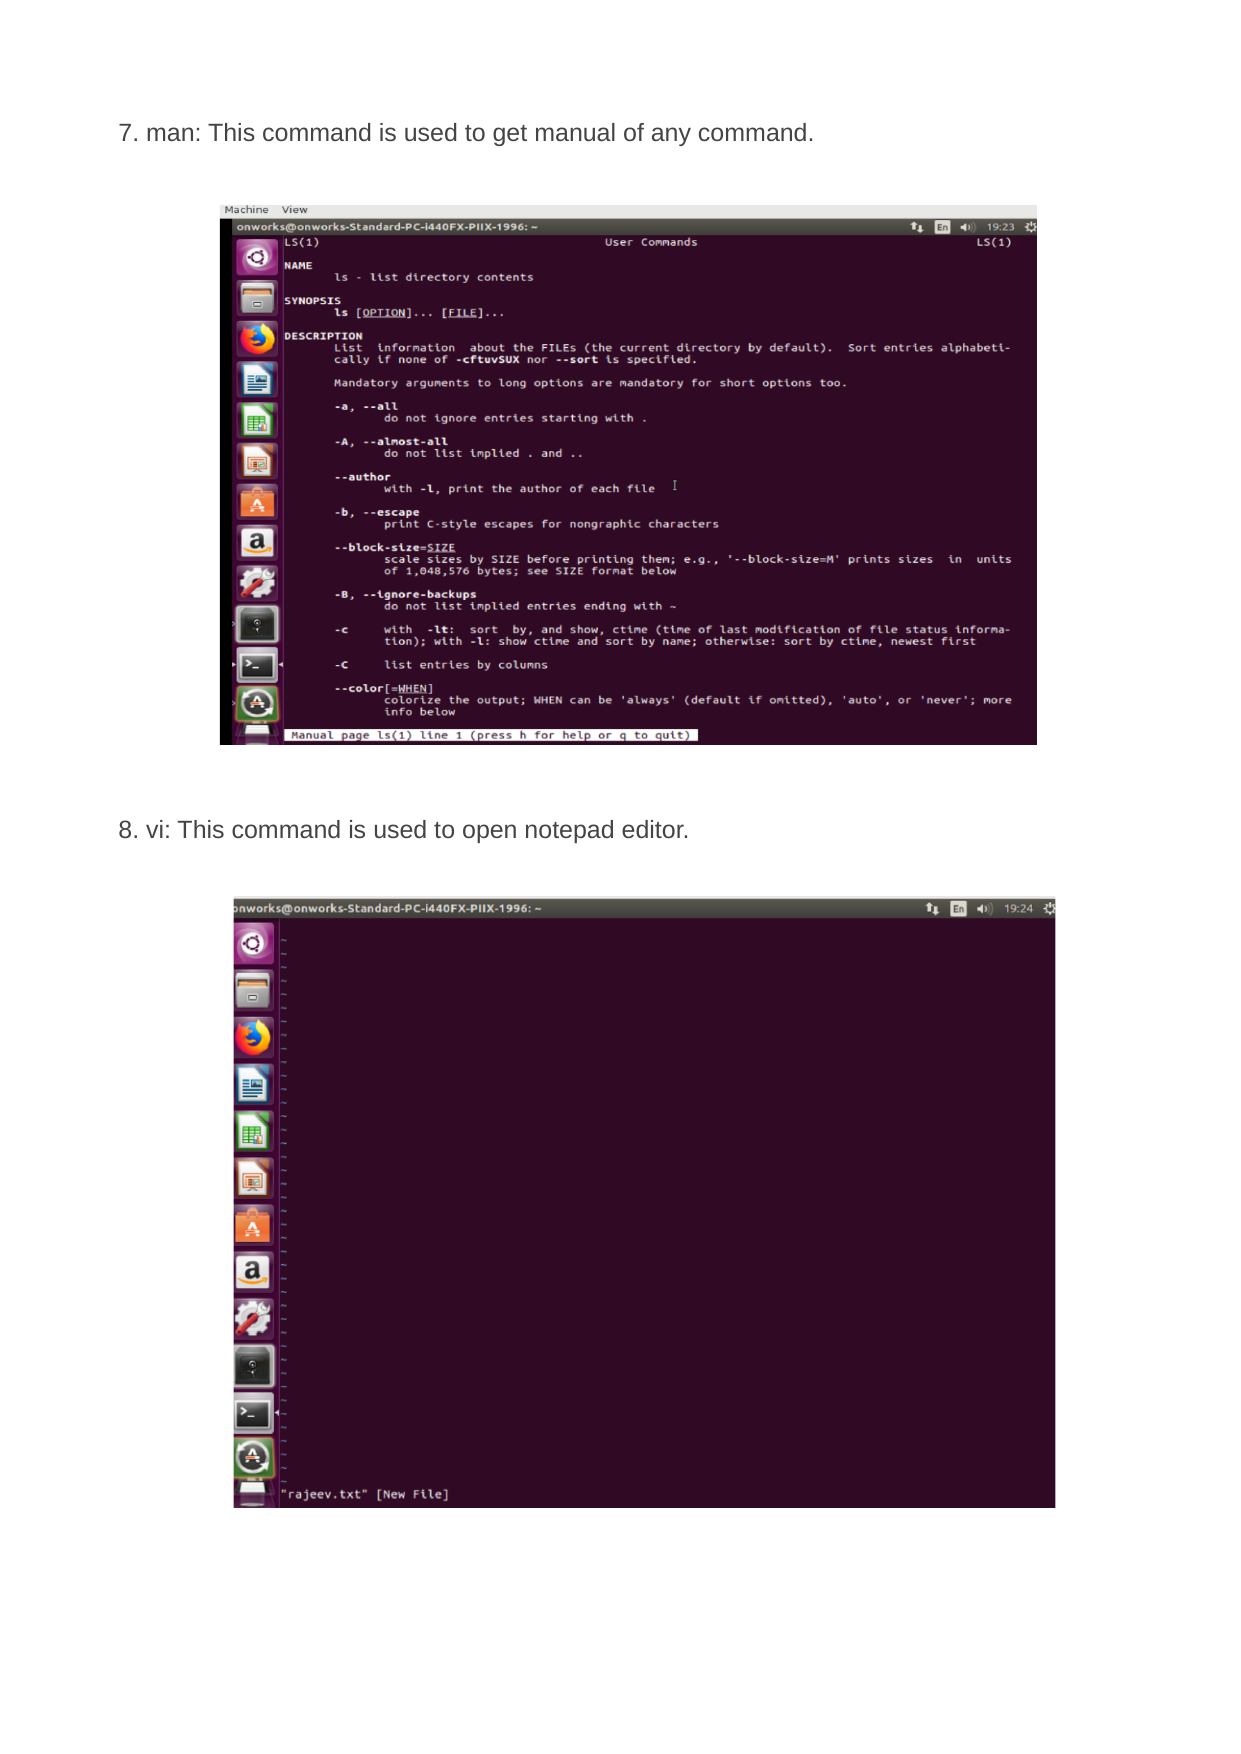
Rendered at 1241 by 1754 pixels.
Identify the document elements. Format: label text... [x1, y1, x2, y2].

text 7. man: This command is used to get manual of any command. [118, 118, 1122, 147]
picture [233, 896, 1056, 1508]
picture [219, 205, 1037, 745]
text 8. vi: This command is used to open notepad editor. [118, 815, 1122, 844]
